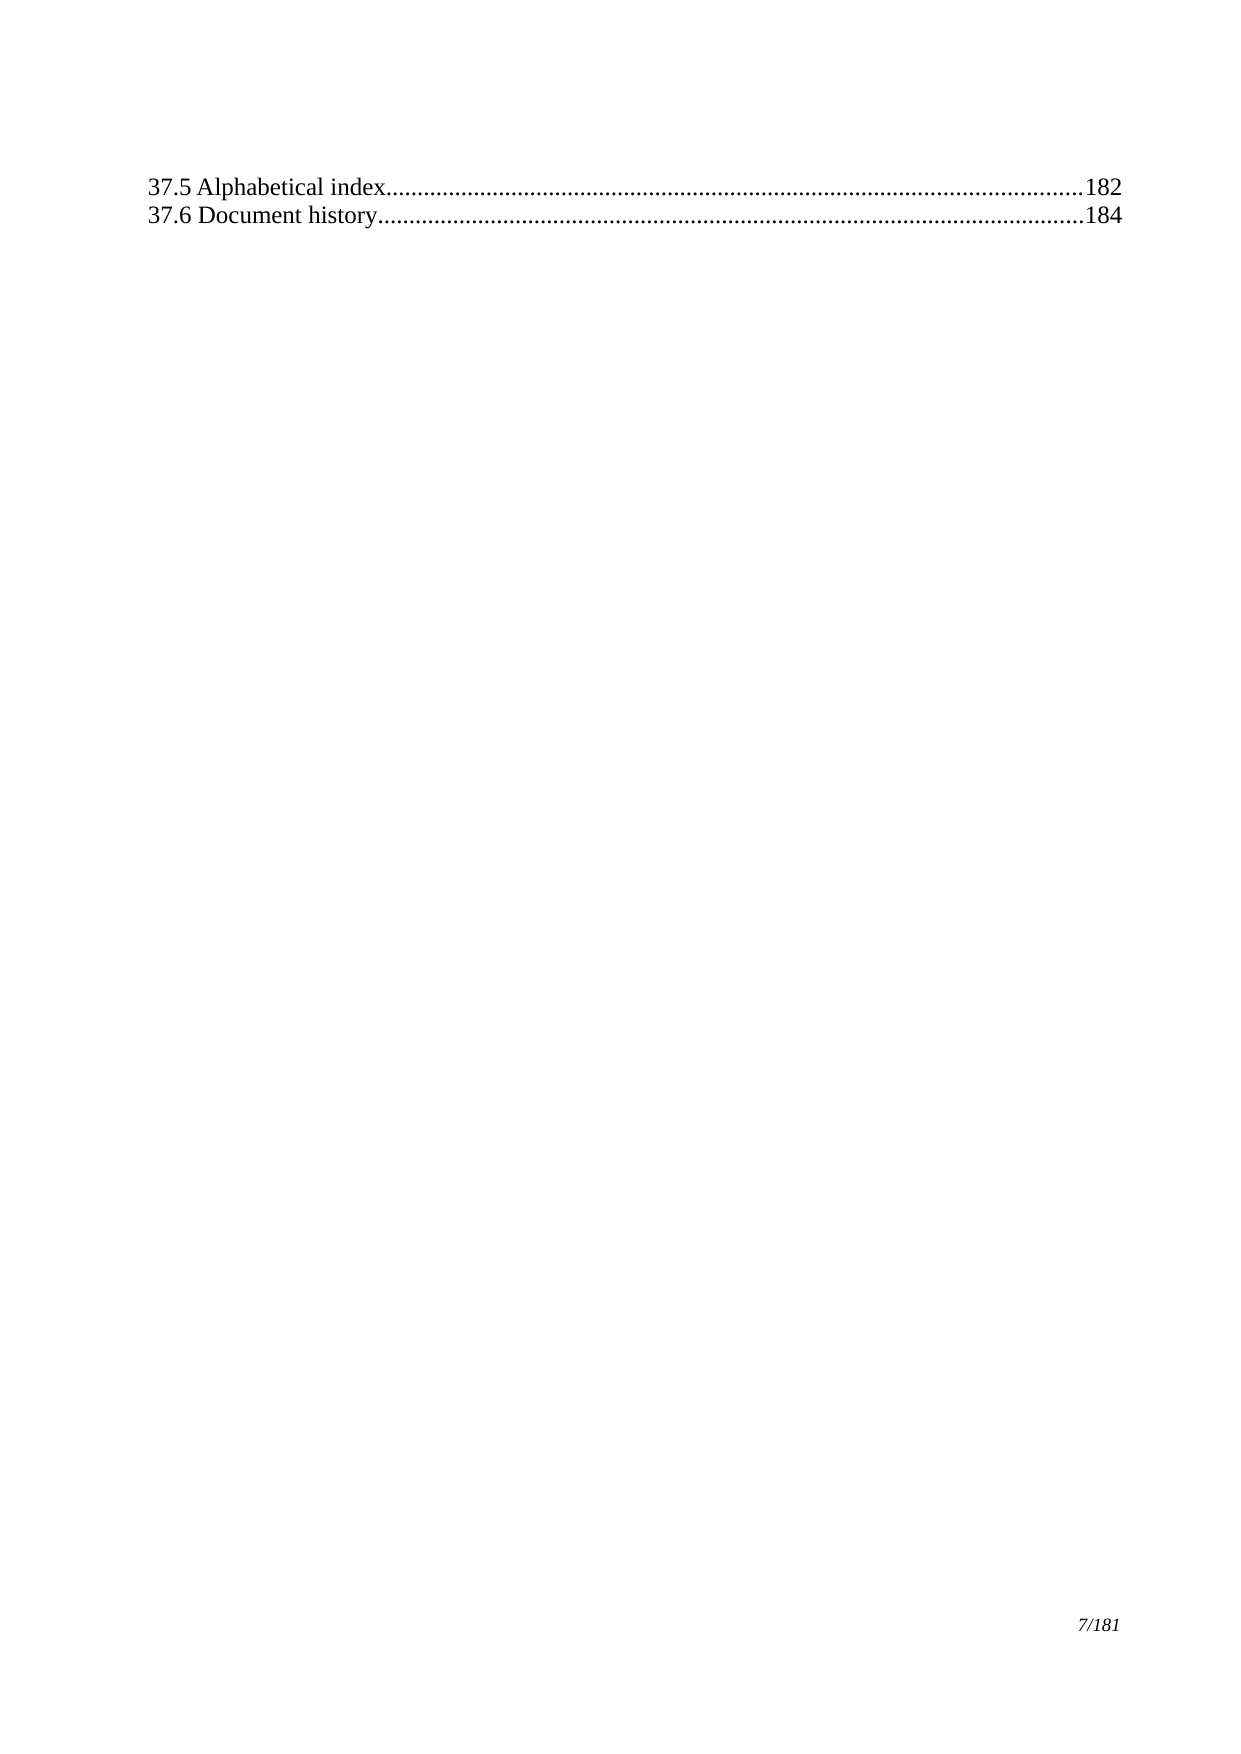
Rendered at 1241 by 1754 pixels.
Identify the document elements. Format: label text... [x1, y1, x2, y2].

text 37.6 Document history 184 [148, 200, 1122, 229]
text 37.5 Alphabetical index 182 [148, 172, 1122, 200]
